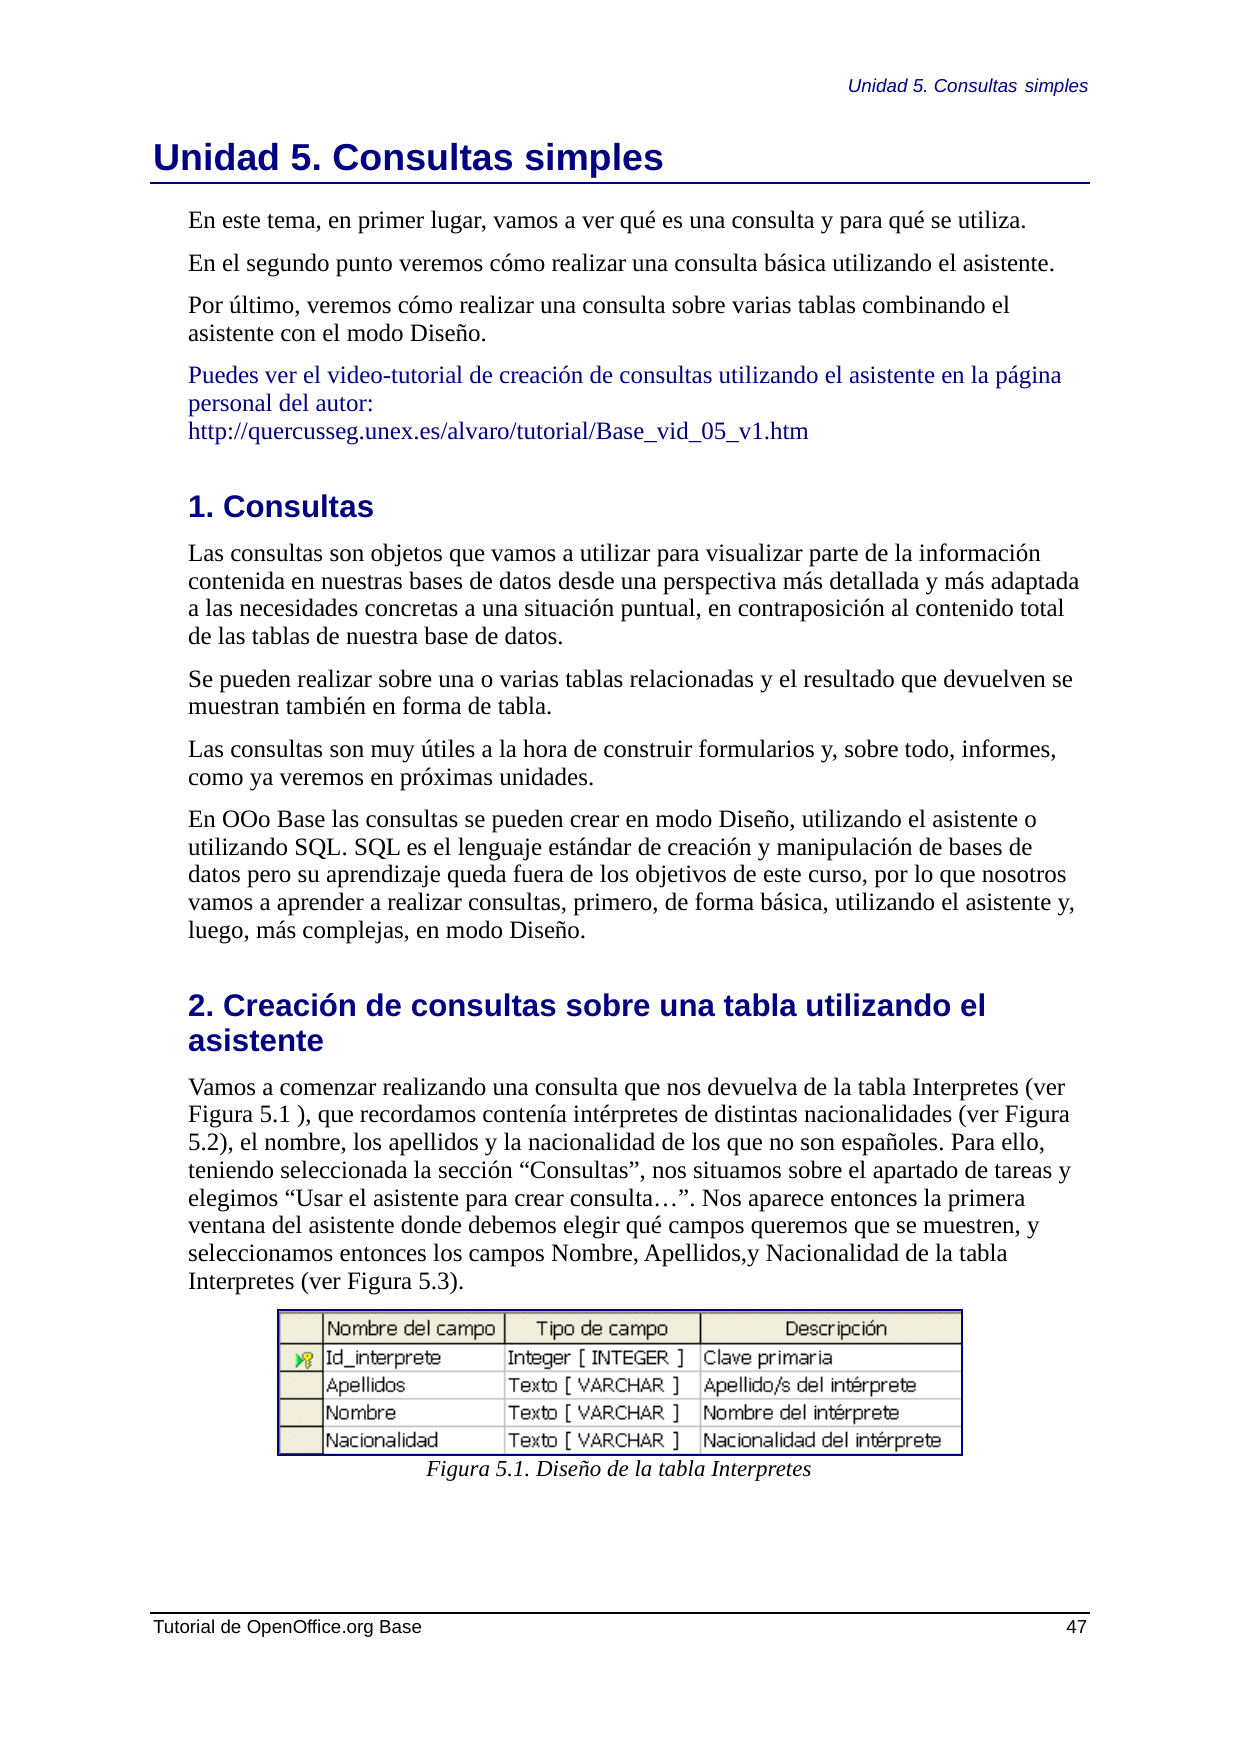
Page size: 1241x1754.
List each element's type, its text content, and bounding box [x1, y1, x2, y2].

text En este tema, en primer lugar, vamos a ver qué es una consulta y para qué se utiliza. [188, 206, 1090, 234]
text En OOo Base las consultas se pueden crear en modo Diseño, utilizando el asistente o utilizando SQL. SQL es el lenguaje estándar de creación y manipulación de bases de datos pero su aprendizaje queda fuera de los objetivos de este curso, por lo que nosotros vamos a aprender a realizar consultas, primero, de forma básica, utilizando el asistente y, luego, más complejas, en modo Diseño. [188, 805, 1090, 944]
text Figura 5.1. Diseño de la tabla Interpretes [150, 1309, 1090, 1482]
subtitle Creación de consultas sobre una tabla utilizando el asistente [188, 988, 1090, 1058]
text En el segundo punto veremos cómo realizar una consulta básica utilizando el asistente. [188, 249, 1090, 276]
text Las consultas son muy útiles a la hora de construir formularios y, sobre todo, informes, como ya veremos en próximas unidades. [188, 735, 1090, 790]
subtitle Consultas [188, 489, 1090, 524]
text Puedes ver el video-tutorial de creación de consultas utilizando el asistente en la página personal del autor: http://quercusseg.unex.es/alvaro/tutorial/Base_vid_05_v1.htm [188, 361, 1090, 444]
text Las consultas son objetos que vamos a utilizar para visualizar parte de la información contenida en nuestras bases de datos desde una perspectiva más detallada y más adaptada a las necesidades concretas a una situación puntual, en contraposición al contenido total de las tablas de nuestra base de datos. [188, 539, 1090, 650]
text Se pueden realizar sobre una o varias tablas relacionadas y el resultado que devuelven se muestran también en forma de tabla. [188, 665, 1090, 720]
text Por último, veremos cómo realizar una consulta sobre varias tablas combinando el asistente con el modo Diseño. [188, 291, 1090, 347]
picture [279, 1311, 961, 1454]
text Vamos a comenzar realizando una consulta que nos devuelva de la tabla Interpretes (ver Figura 5.1 ), que recordamos contenía intérpretes de distintas nacionalidades (ver Figura 5.2), el nombre, los apellidos y la nacionalidad de los que no son españoles. Para ello, teniendo seleccionada la sección “Consultas”, nos situamos sobre el apartado de tareas y elegimos “Usar el asistente para crear consulta…”. Nos aparece entonces la primera ventana del asistente donde debemos elegir qué campos queremos que se muestren, y seleccionamos entonces los campos Nombre, Apellidos,y Nacionalidad de la tabla Interpretes (ver Figura 5.3). [188, 1073, 1090, 1294]
subtitle Unidad 5. Consultas simples [150, 134, 1090, 182]
